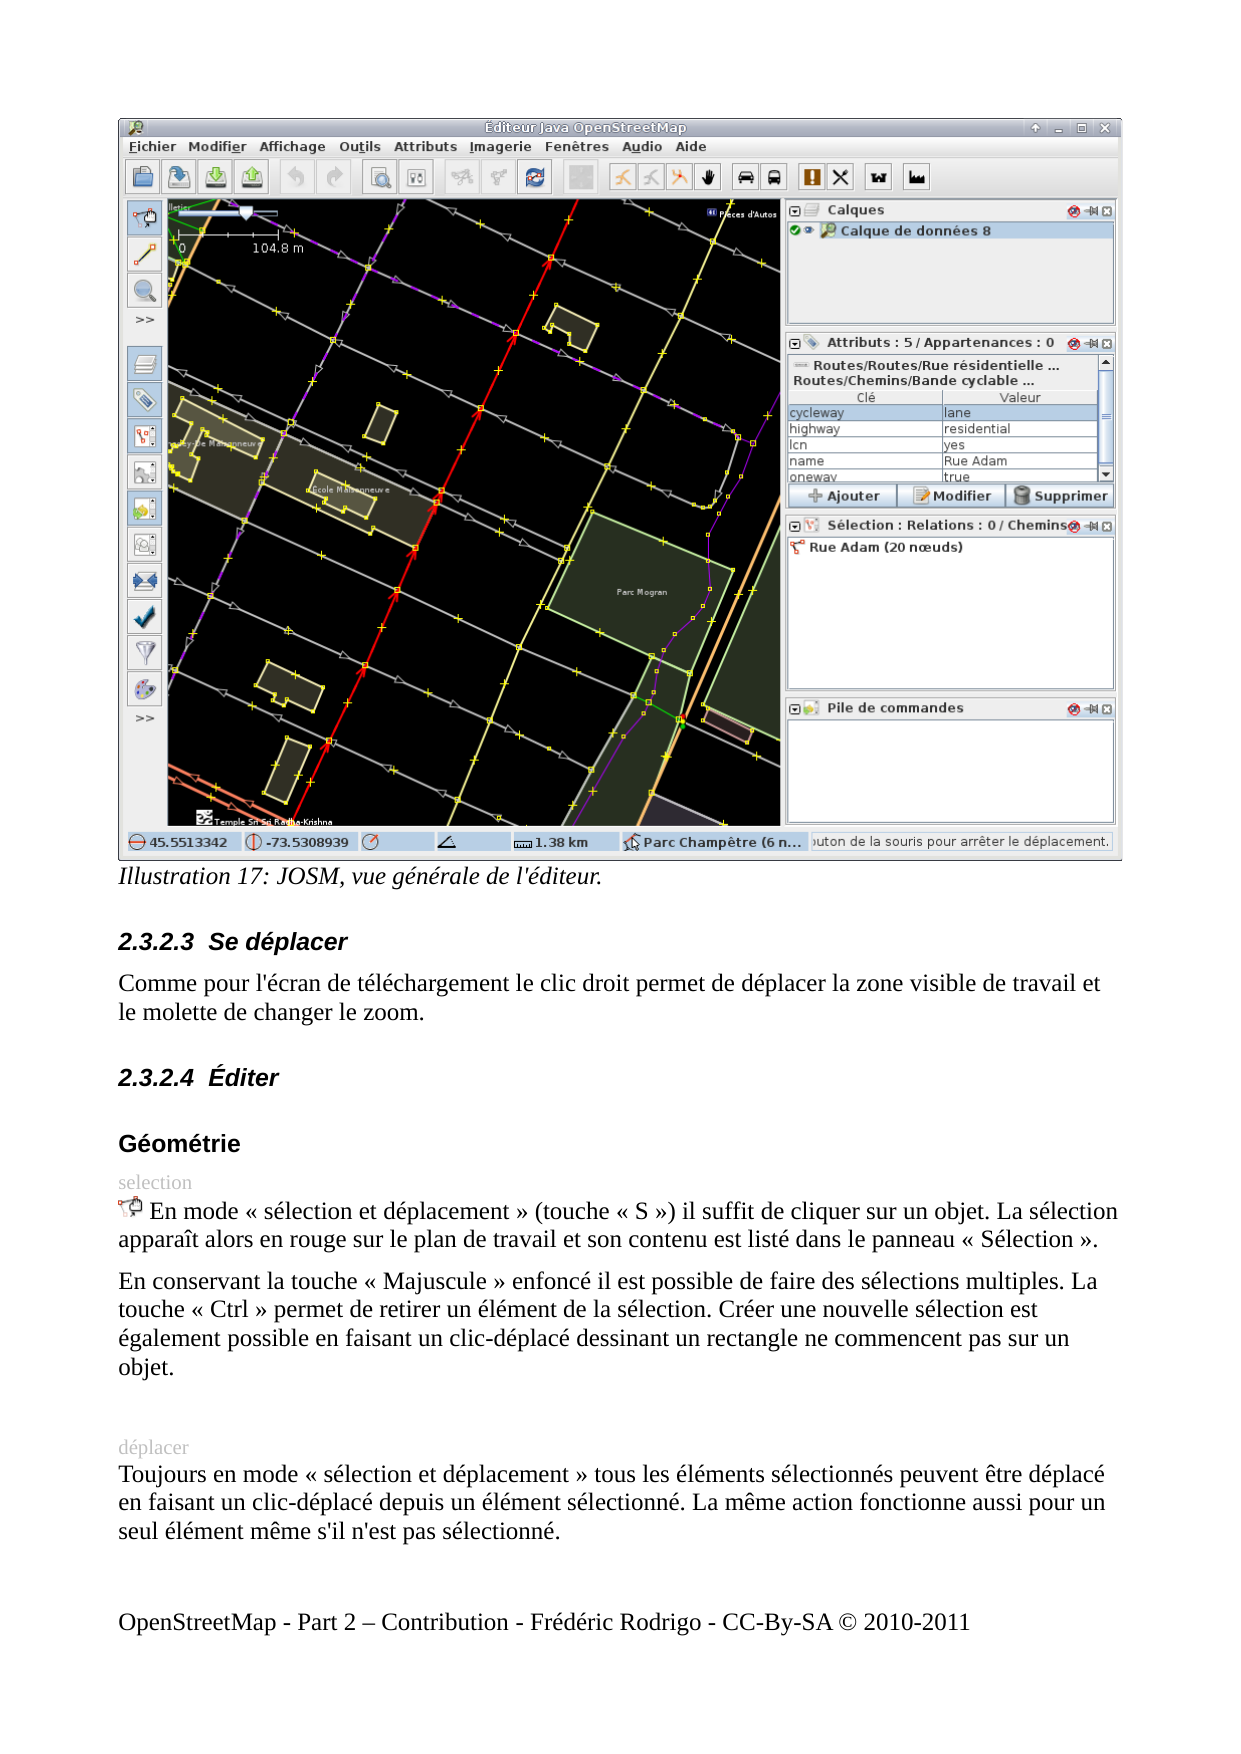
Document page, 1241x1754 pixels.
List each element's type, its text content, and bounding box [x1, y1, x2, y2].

subtitle Se déplacer [118, 927, 1122, 956]
text Toujours en mode « sélection et déplacement » tous les éléments sélectionnés peuvent être déplacé en faisant un clic-déplacé depuis un élément sélectionné. La même action fonctionne aussi pour un seul élément même s'il n'est pas sélectionné. [118, 1459, 1122, 1545]
text selection [118, 1170, 1122, 1194]
text Illustration 17: JOSM, vue générale de l'éditeur. [118, 861, 1122, 890]
picture [118, 118, 1123, 861]
text En mode « sélection et déplacement » (touche « S ») il suffit de cliquer sur un objet. La sélection apparaît alors en rouge sur le plan de travail et son contenu est listé dans le panneau « Sélection ». [118, 1194, 1122, 1253]
text Comme pour l'écran de téléchargement le clic droit permet de déplacer la zone visible de travail et le molette de changer le zoom. [118, 968, 1122, 1026]
text En conservant la touche « Majuscule » enfoncé il est possible de faire des sélections multiples. La touche « Ctrl » permet de retirer un élément de la sélection. Créer une nouvelle sélection est également possible en faisant un clic-déplacé dessinant un rectangle ne commencent pas sur un objet. [118, 1266, 1122, 1381]
text déplacer [118, 1434, 1122, 1459]
subtitle Éditer [118, 1063, 1122, 1092]
picture [118, 1194, 143, 1220]
subtitle Géométrie [118, 1129, 1122, 1158]
